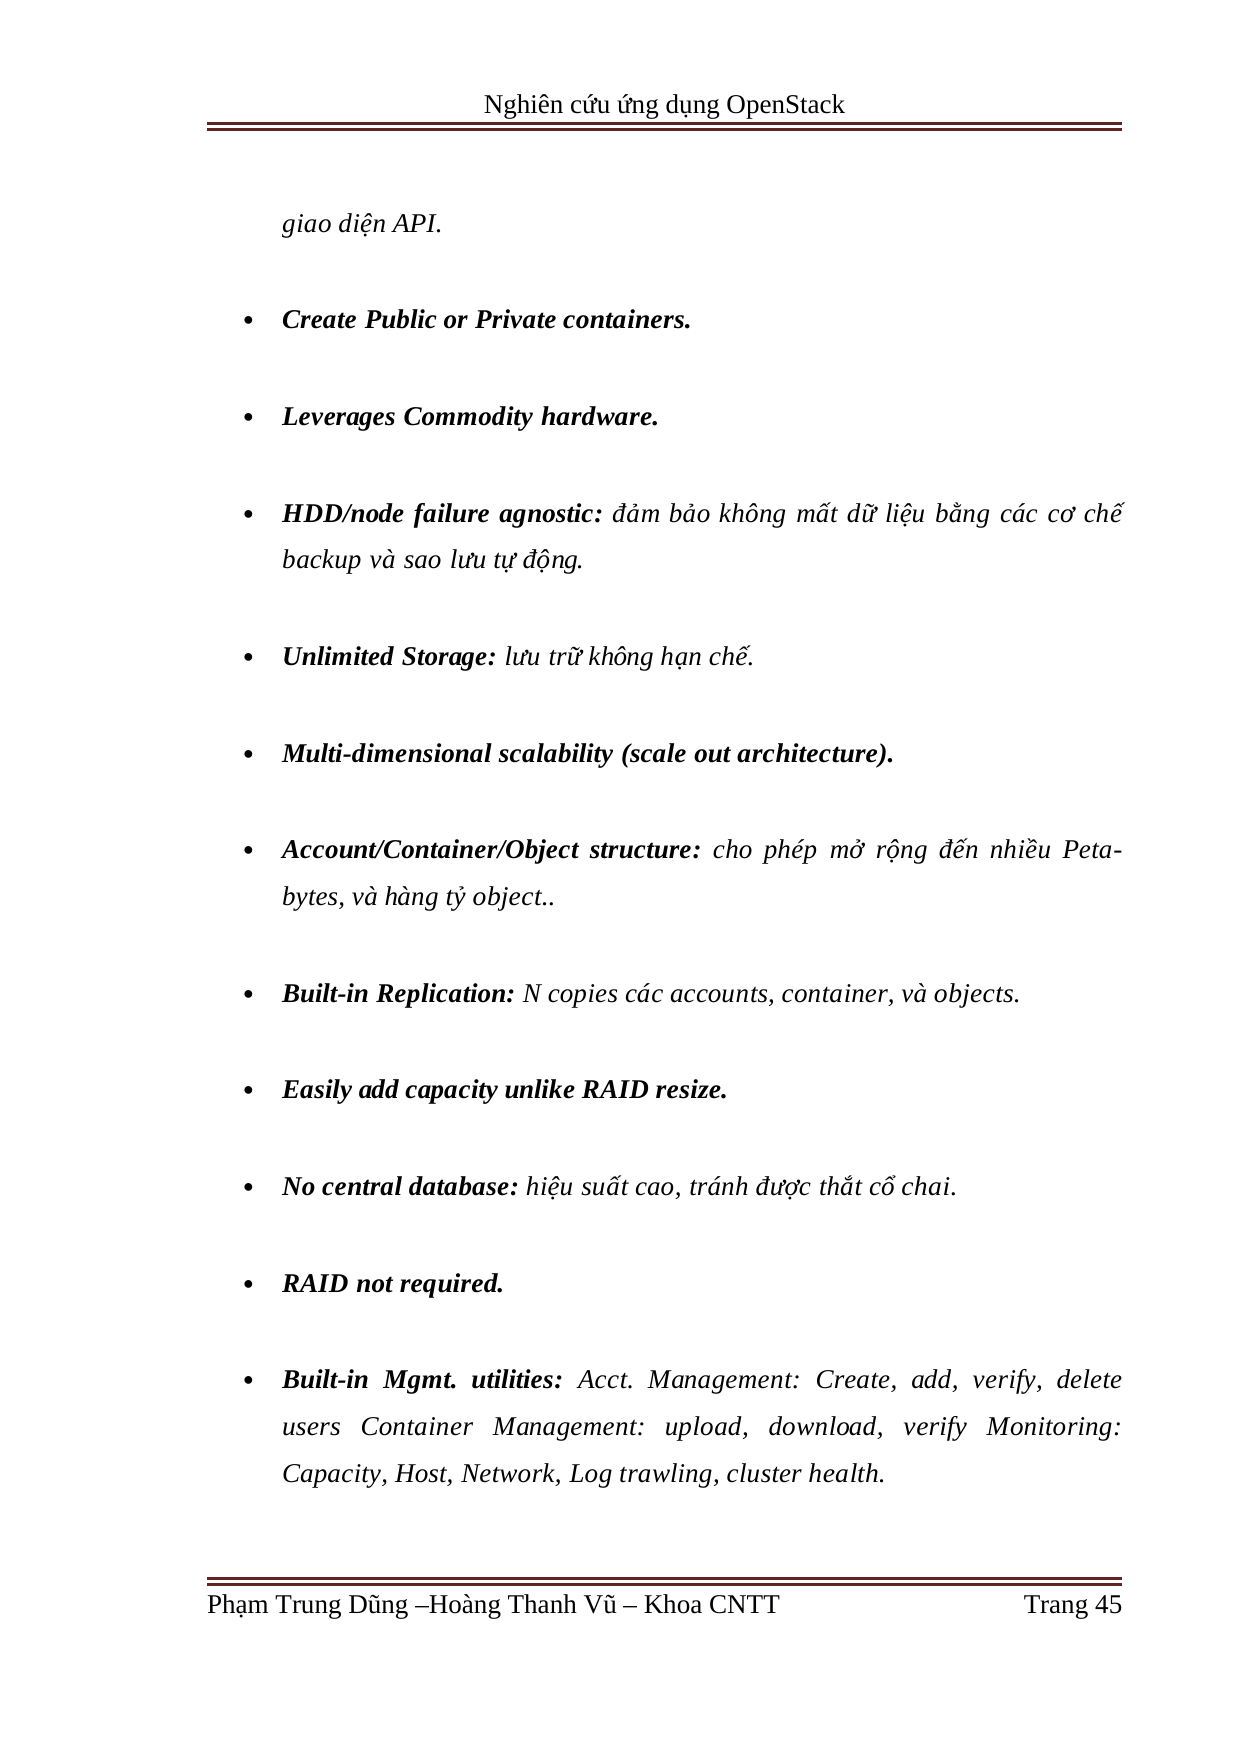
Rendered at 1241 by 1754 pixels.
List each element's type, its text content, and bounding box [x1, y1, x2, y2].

list Account/Container/Object structure: cho phép mở rộng đến nhiều Peta-bytes, và hàng tỷ object.. [244, 833, 1122, 911]
list Leverages Commodity hardware. [244, 400, 1122, 431]
list giao diện API. [244, 207, 1122, 238]
list HDD/node failure agnostic: đảm bảo không mất dữ liệu bằng các cơ chế backup và sao lưu tự động. [244, 497, 1122, 574]
list Built-in Replication: N copies các accounts, container, và objects. [244, 977, 1122, 1008]
list Multi-dimensional scalability (scale out architecture). [244, 737, 1122, 768]
list Built-in Mgmt. utilities: Acct. Management: Create, add, verify, delete users Container Management: upload, download, verify Monitoring: Capacity, Host, Network, Log trawling, cluster health. [244, 1363, 1122, 1488]
list Easily add capacity unlike RAID resize. [244, 1073, 1122, 1104]
list Create Public or Private containers. [244, 303, 1122, 334]
list No central database: hiệu suất cao, tránh được thắt cổ chai. [244, 1170, 1122, 1201]
list RAID not required. [244, 1267, 1122, 1298]
list Unlimited Storage: lưu trữ không hạn chế. [244, 640, 1122, 671]
